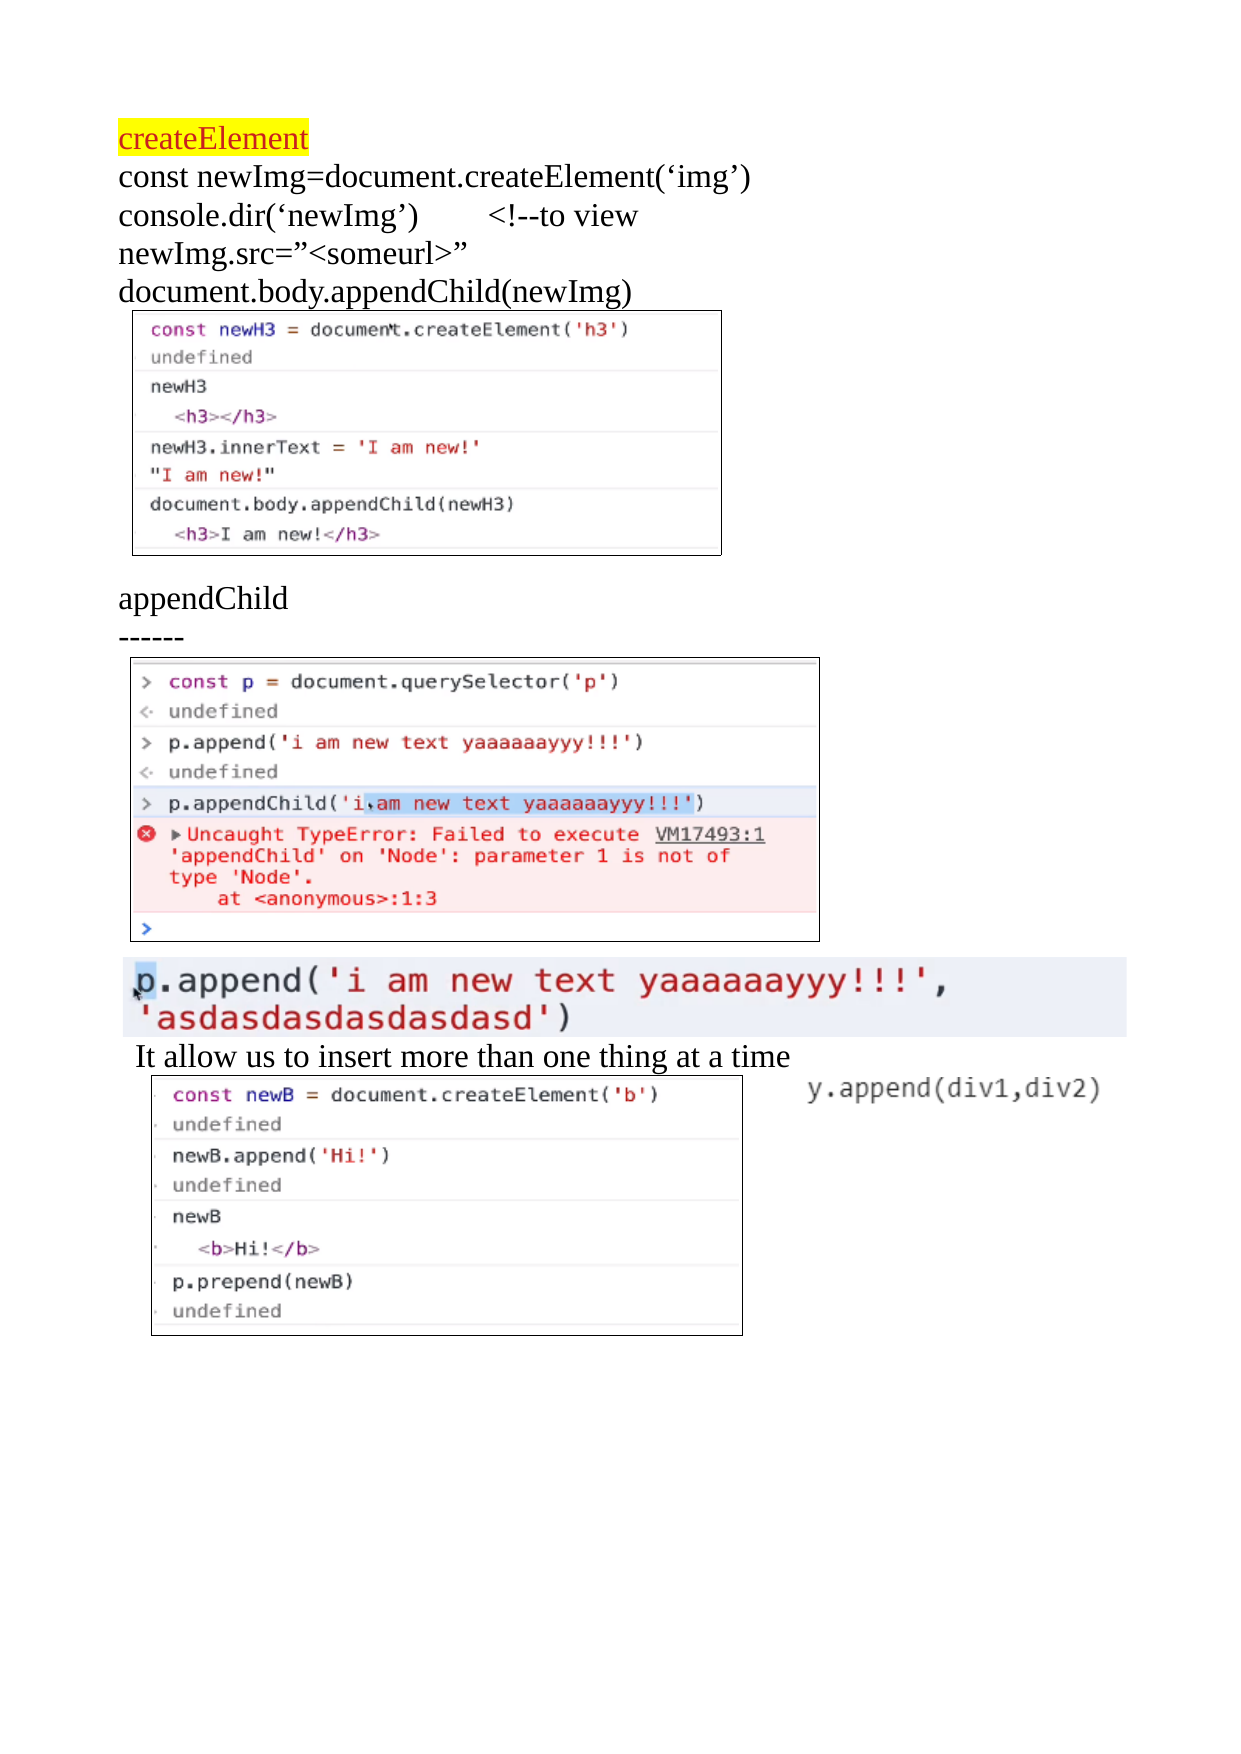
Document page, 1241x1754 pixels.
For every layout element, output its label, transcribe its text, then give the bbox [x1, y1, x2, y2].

text It allow us to insert more than one thing at a time [118, 923, 1122, 1075]
text newImg.src=”<someurl>” [118, 233, 1122, 271]
picture [122, 957, 1127, 1037]
picture [154, 1077, 739, 1333]
text appendChild [118, 578, 1122, 616]
text document.body.appendChild(newImg) [118, 271, 1122, 310]
text ------ [118, 616, 1122, 655]
text createElement [118, 118, 1122, 156]
text console.dir(‘newImg’) <!--to view [118, 195, 1122, 233]
text const newImg=document.createElement(‘img’) [118, 156, 1122, 195]
picture [803, 1077, 1101, 1107]
picture [134, 312, 718, 552]
picture [133, 660, 817, 939]
